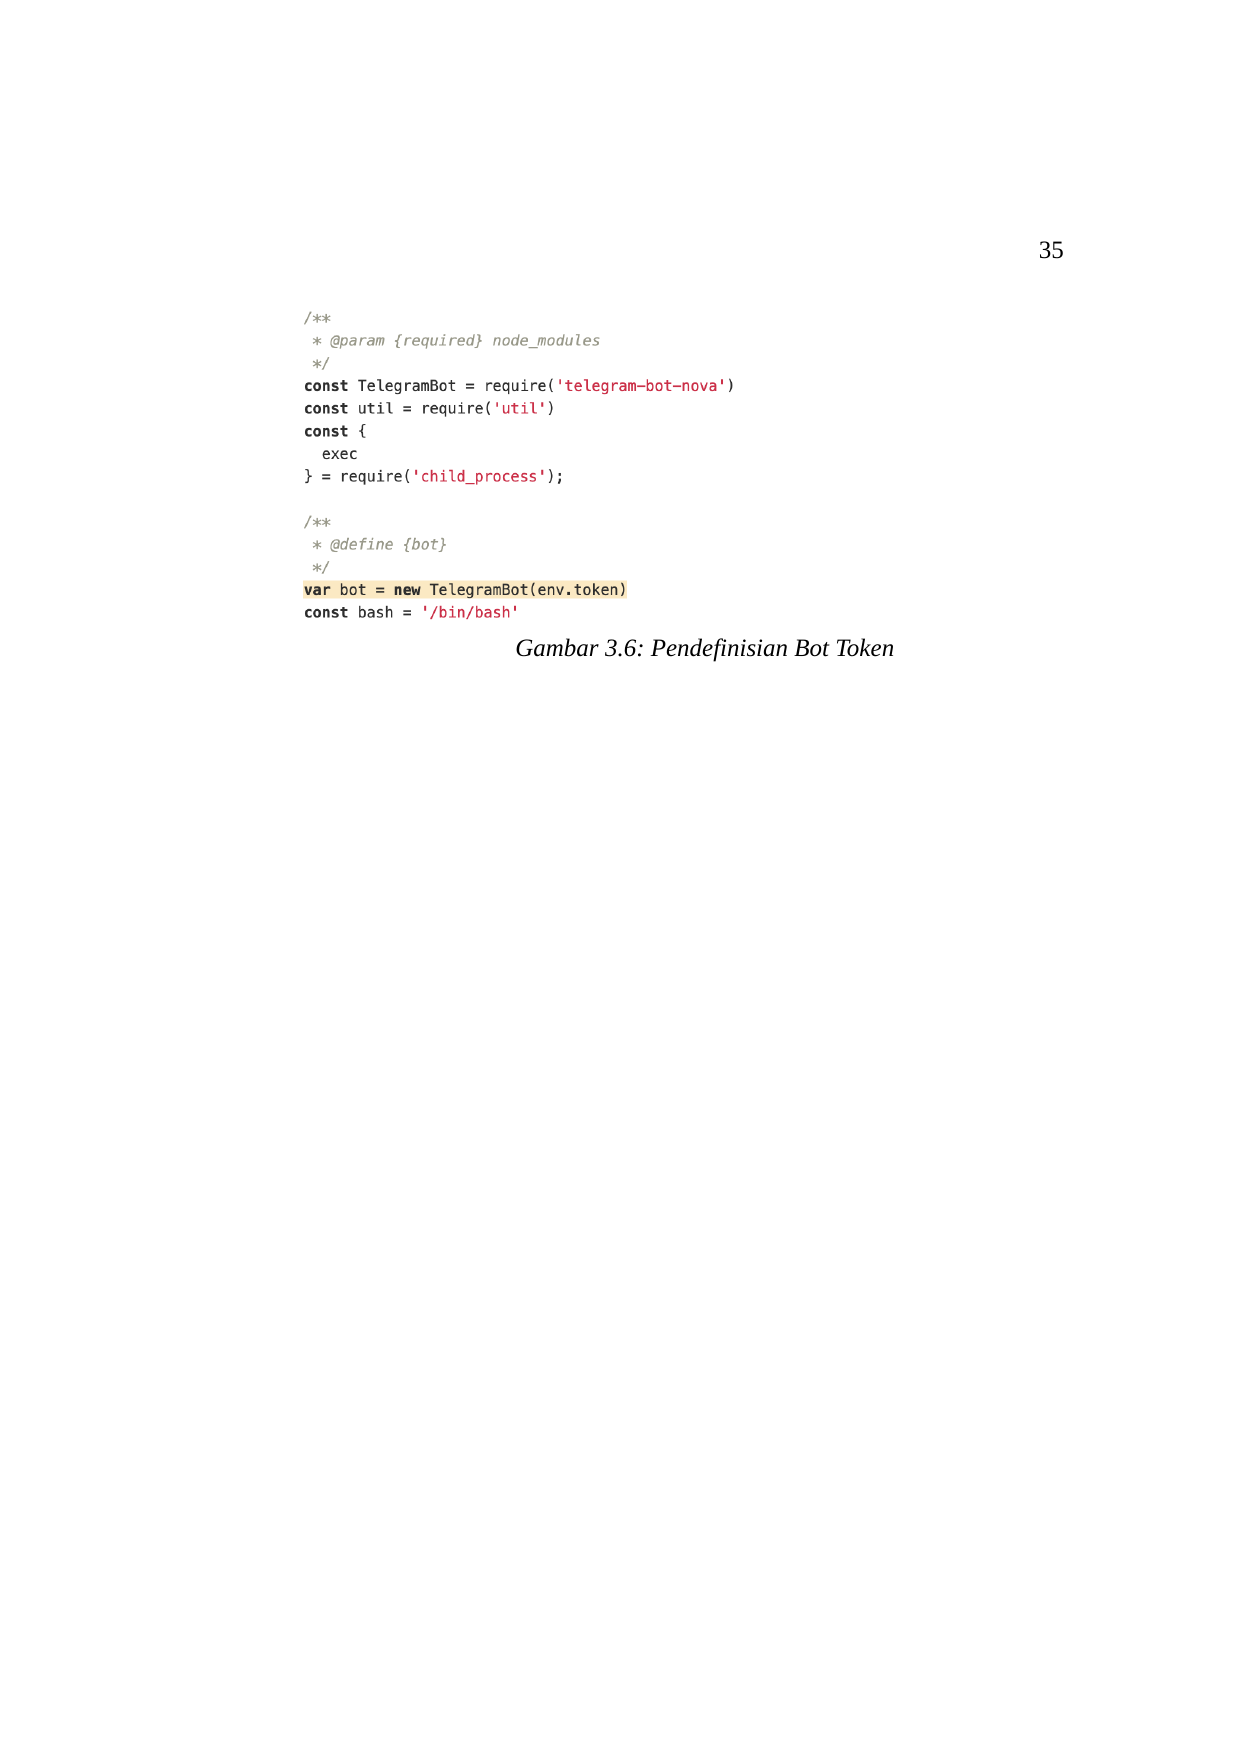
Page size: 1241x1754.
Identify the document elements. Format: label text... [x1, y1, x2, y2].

text Gambar 3.6: Pendefinisian Bot Token [236, 307, 1176, 662]
picture [291, 306, 1120, 634]
